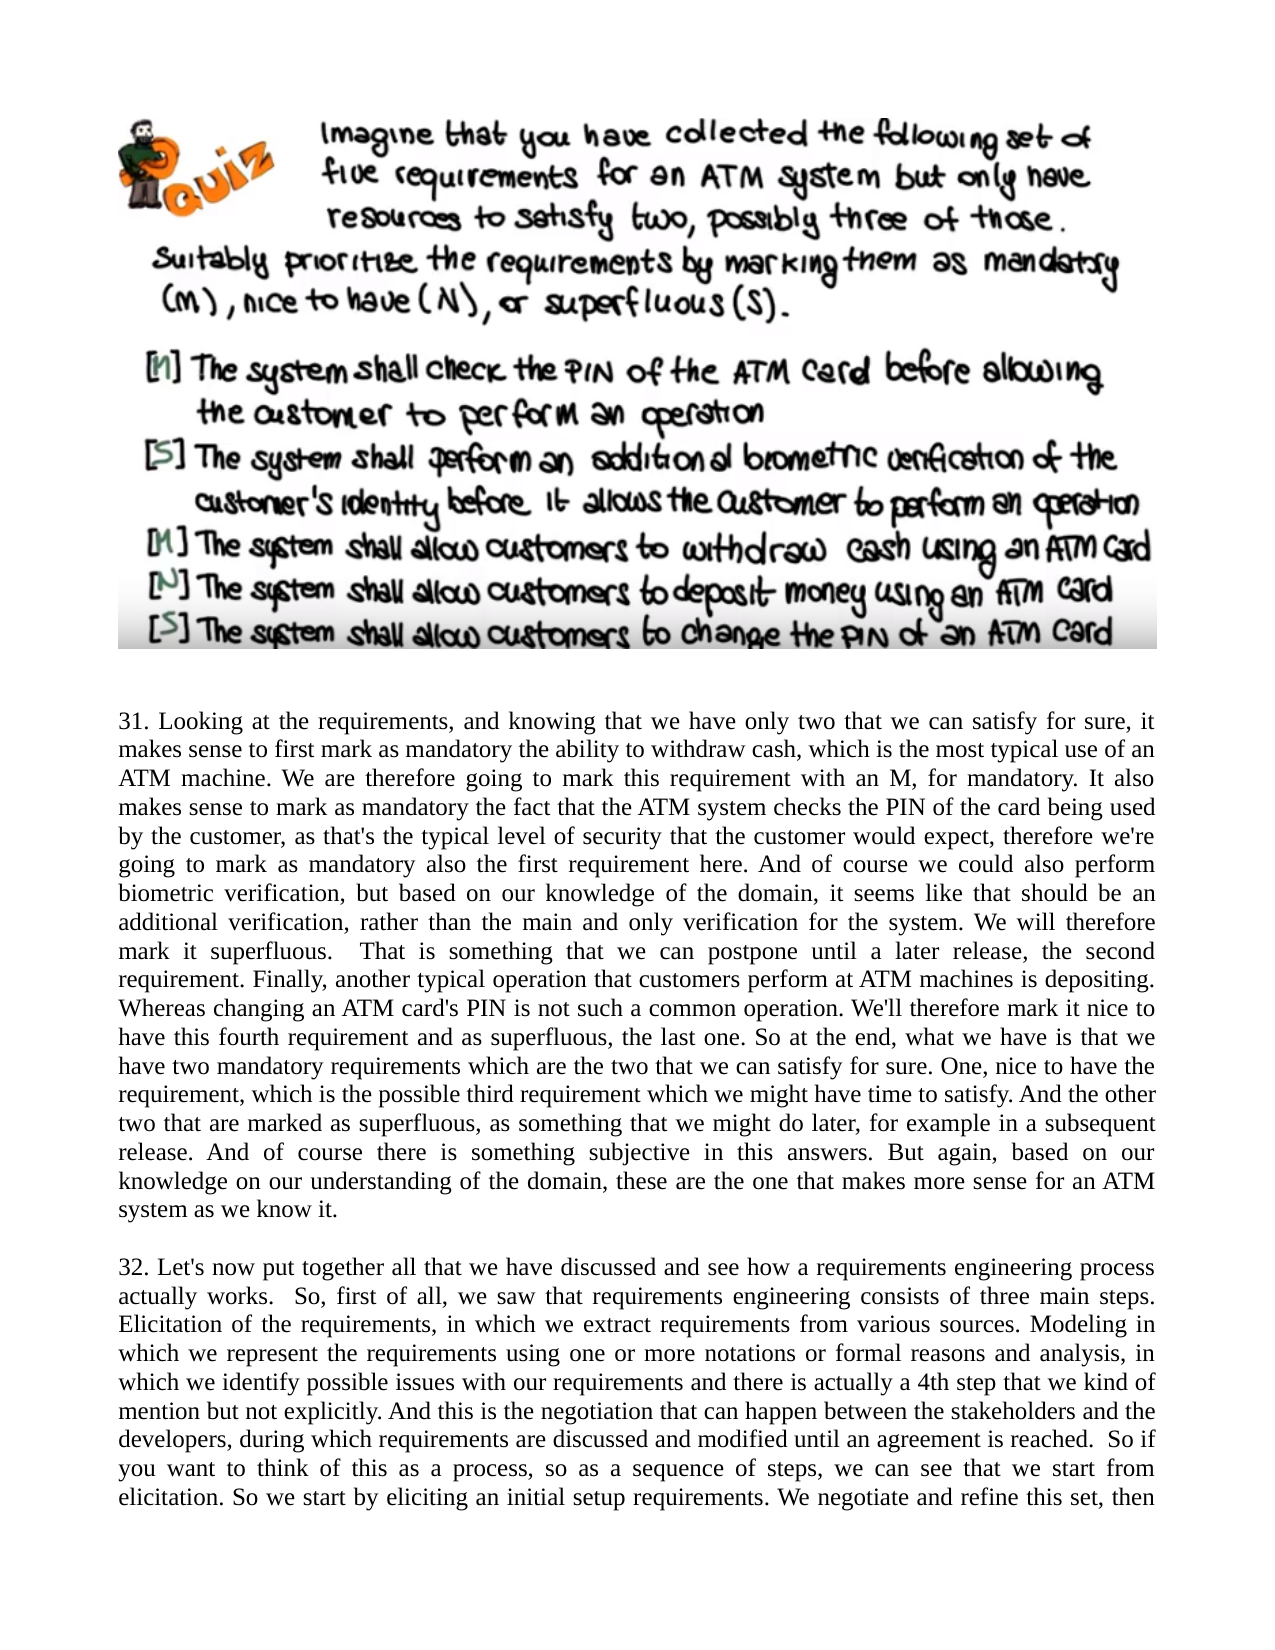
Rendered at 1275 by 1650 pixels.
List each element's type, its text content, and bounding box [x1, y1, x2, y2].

text 31. Looking at the requirements, and knowing that we have only two that we can satisfy for sure, it makes sense to first mark as mandatory the ability to withdraw cash, which is the most typical use of an ATM machine. We are therefore going to mark this requirement with an M, for mandatory. It also makes sense to mark as mandatory the fact that the ATM system checks the PIN of the card being used by the customer, as that's the typical level of security that the customer would expect, therefore we're going to mark as mandatory also the first requirement here. And of course we could also perform biometric verification, but based on our knowledge of the domain, it seems like that should be an additional verification, rather than the main and only verification for the system. We will therefore mark it superfluous. That is something that we can postpone until a later release, the second requirement. Finally, another typical operation that customers perform at ATM machines is depositing. Whereas changing an ATM card's PIN is not such a common operation. We'll therefore mark it nice to have this fourth requirement and as superfluous, the last one. So at the end, what we have is that we have two mandatory requirements which are the two that we can satisfy for sure. One, nice to have the requirement, which is the possible third requirement which we might have time to satisfy. And the other two that are marked as superfluous, as something that we might do later, for example in a subsequent release. And of course there is something subjective in this answers. But again, based on our knowledge on our understanding of the domain, these are the one that makes more sense for an ATM system as we know it. [118, 706, 1157, 1223]
picture [118, 118, 1157, 649]
text 32. Let's now put together all that we have discussed and see how a requirements engineering process actually works. So, first of all, we saw that requirements engineering consists of three main steps. Elicitation of the requirements, in which we extract requirements from various sources. Modeling in which we represent the requirements using one or more notations or formal reasons and analysis, in which we identify possible issues with our requirements and there is actually a 4th step that we kind of mention but not explicitly. And this is the negotiation that can happen between the stakeholders and the developers, during which requirements are discussed and modified until an agreement is reached. So if you want to think of this as a process, so as a sequence of steps, we can see that we start from elicitation. So we start by eliciting an initial setup requirements. We negotiate and refine this set, then [118, 1252, 1157, 1511]
